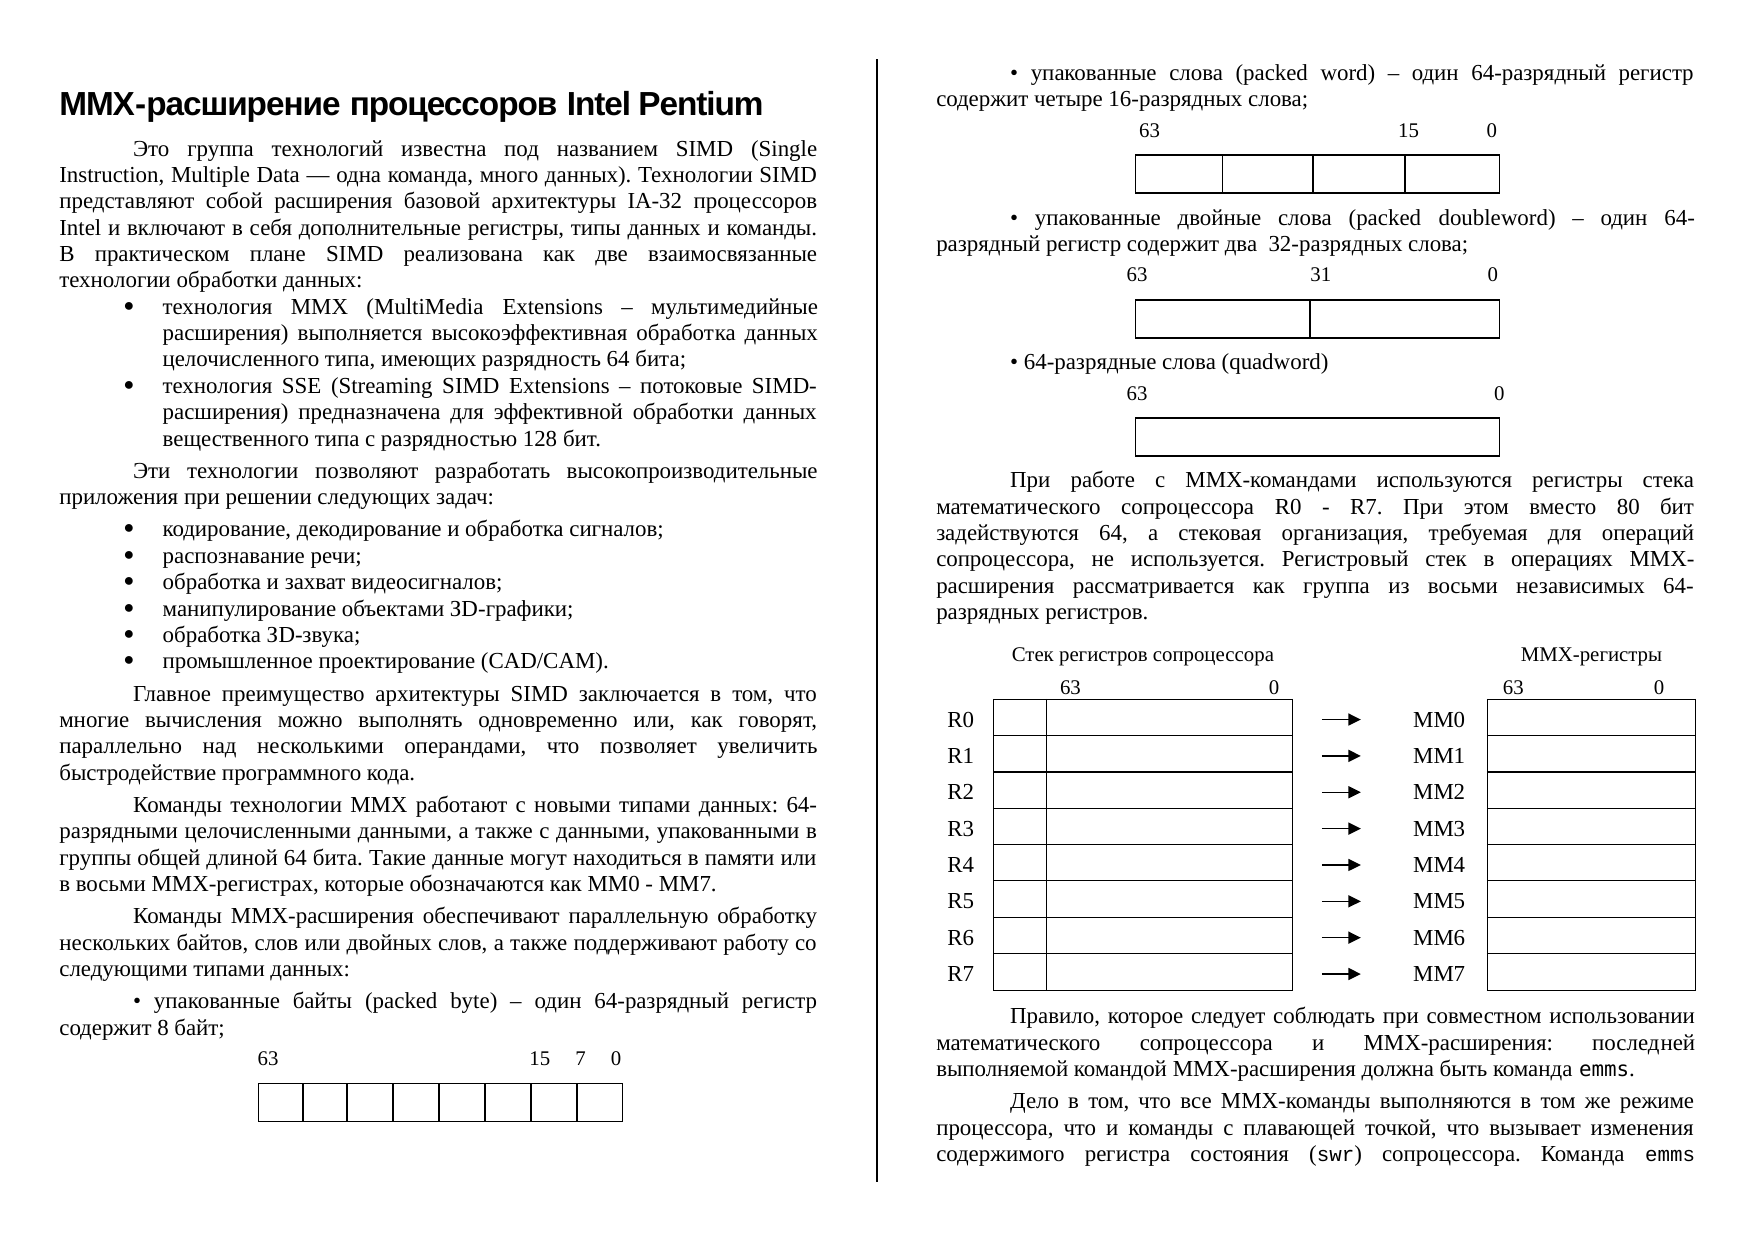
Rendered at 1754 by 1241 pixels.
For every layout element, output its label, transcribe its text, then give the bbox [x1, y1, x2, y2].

table_header [1292, 636, 1390, 669]
text • упакованные слова (packed word) – один 64-разрядный регистр содержит четыре 16-разрядных слова; [936, 59, 1695, 112]
text 63 31 0 [936, 262, 1695, 286]
table_header [1390, 636, 1487, 669]
table_cell MM7 [1390, 953, 1487, 989]
table_cell [994, 669, 1047, 699]
table_cell R7 [936, 953, 993, 989]
table_cell R2 [936, 771, 993, 808]
table_cell R0 [936, 699, 993, 735]
text • упакованные байты (packed byte) – один 64-разрядный регистр содержит 8 байт; [59, 987, 818, 1040]
table_cell MM6 [1390, 917, 1487, 953]
text Команды техноло­гии ММХ работают с новыми типами данных: 64-разрядными целочисленными данными, а также с данными, упакованными в группы общей длиной 64 бита. Такие данные могут находиться в памяти или в восьми ММХ-регистрах, которые обозначаются как ММ0 - ММ7. [59, 791, 818, 896]
table_header [936, 636, 993, 669]
list промышленное проектирование (CAD/CAM). [125, 647, 818, 674]
table_cell MM0 [1390, 699, 1487, 735]
table_cell [1488, 954, 1695, 989]
table_cell [1047, 954, 1292, 989]
table_cell [1488, 881, 1695, 917]
table_cell [994, 809, 1046, 844]
table_cell R5 [936, 880, 993, 917]
table_cell 63 0 [1047, 669, 1292, 699]
table_cell R3 [936, 808, 993, 844]
table_cell [1488, 736, 1695, 771]
table_cell [1293, 771, 1390, 808]
table_cell [1293, 953, 1390, 989]
table_cell [1488, 918, 1695, 953]
table_cell [994, 736, 1046, 771]
text Дело в том, что все ММХ-команды выполняются в том же режиме процессора, что и команды с плавающей точкой, что вызывает изменения содержимого реги­стра состояния (swr) сопроцессора. Команда emms [936, 1087, 1695, 1168]
table_cell [1488, 809, 1695, 844]
list распознавание речи; [125, 542, 818, 568]
table_cell [1047, 845, 1292, 880]
table_cell [1047, 809, 1292, 844]
table_cell [1047, 881, 1292, 917]
table_header MMX-регистры [1487, 636, 1695, 669]
table_cell [994, 918, 1046, 953]
subtitle MMX-расширение процессоров Intel Pentium [59, 84, 818, 122]
table_cell [1047, 918, 1292, 953]
table_cell [1293, 844, 1390, 880]
table_cell [994, 773, 1046, 808]
table_cell 63 0 [1487, 669, 1695, 699]
list технология SSE (Streaming SIMD Extensions – потоковые SIMD-расширения) предназначена для эффективной обработки данных вещественного типа с разрядностью 128 бит. [125, 372, 818, 451]
table_cell [1293, 699, 1390, 735]
text Команды MMX-расширения обеспечивают параллельную обработку несколь­ких байтов, слов или двойных слов, а также поддерживают работу со следующи­ми типами данных: [59, 902, 818, 981]
table_cell [1293, 808, 1390, 844]
table_cell MM1 [1390, 735, 1487, 771]
table_cell MM3 [1390, 808, 1487, 844]
table_cell R1 [936, 735, 993, 771]
table_cell [1488, 700, 1695, 735]
list обработка и захват видеосигналов; [125, 568, 818, 594]
text • 64-разрядные слова (quadword) [936, 348, 1695, 374]
table_cell [936, 669, 993, 699]
table_header Стек регистров сопроцессора [994, 636, 1292, 669]
table_cell [1047, 736, 1292, 771]
text • упакованные двойные слова (packed doubleword) – один 64-разрядный регистр содержит два 32-разрядных слова; [936, 204, 1695, 256]
table_cell [1047, 700, 1292, 735]
table_cell [994, 881, 1046, 917]
text Правило, которое следует соблюдать при совме­стном использовании математического сопроцессора и MMX-расширения: послед­ней выполняемой командой MMX-расширения должна быть команда emms. [936, 1002, 1695, 1081]
table_cell MM2 [1390, 771, 1487, 808]
table_cell [1293, 917, 1390, 953]
list обработка ЗD-звука; [125, 621, 818, 647]
table_cell [1488, 845, 1695, 880]
table_cell MM5 [1390, 880, 1487, 917]
table_cell MM4 [1390, 844, 1487, 880]
table_cell [994, 954, 1046, 989]
table_cell [994, 700, 1046, 735]
table_cell [1488, 773, 1695, 808]
table_cell [1292, 669, 1390, 699]
table_cell [1293, 880, 1390, 917]
text 63 15 7 0 [59, 1046, 818, 1070]
text Главное преимущество архитектуры SIMD заключается в том, что многие вычис­ления можно выполнять одновременно или, как говорят, параллельно над несколь­кими операндами, что позволяет увеличить быстродействие программного кода. [59, 679, 818, 785]
table_cell R4 [936, 844, 993, 880]
text 63 0 [936, 381, 1695, 404]
text 63 15 0 [936, 118, 1695, 142]
table_cell [1293, 735, 1390, 771]
list технология ММХ (MultiMedia Extensions – мульти­медийные расширения) выполняется высокоэффективная обработ­ка данных целочис­ленного типа, имеющих разрядность 64 бита; [125, 293, 818, 372]
table_cell [994, 845, 1046, 880]
text Это группа технологий известна под названием SIMD (Single Instruction, Multiple Data — одна команда, много данных). Технологии SIMD представляют собой расширения базовой архитектуры IA-32 процессоров Intel и включают в себя дополнительные регистры, типы данных и команды. В практическом плане SIMD реализована как две взаимосвязанные технологии обработки данных: [59, 135, 818, 293]
list манипулирование объектами ЗD-графики; [125, 594, 818, 621]
text При работе с ММХ-командами используются регистры стека математическо­го сопроцессора R0 - R7. При этом вместо 80 бит задействуются 64, а стековая организация, требуемая для операций сопроцессора, не используется. Регистро­вый стек в операциях MMX-расширения рассматривается как группа из восьми независимых 64-разрядных регистров. [936, 466, 1695, 624]
table_cell [1047, 773, 1292, 808]
table_cell R6 [936, 917, 993, 953]
table_cell [1390, 669, 1487, 699]
list кодирование, декодирование и обработка сигналов; [125, 516, 818, 542]
text Эти технологии позволяют разработать высокопроизводительные приложе­ния при решении следующих задач: [59, 457, 818, 509]
